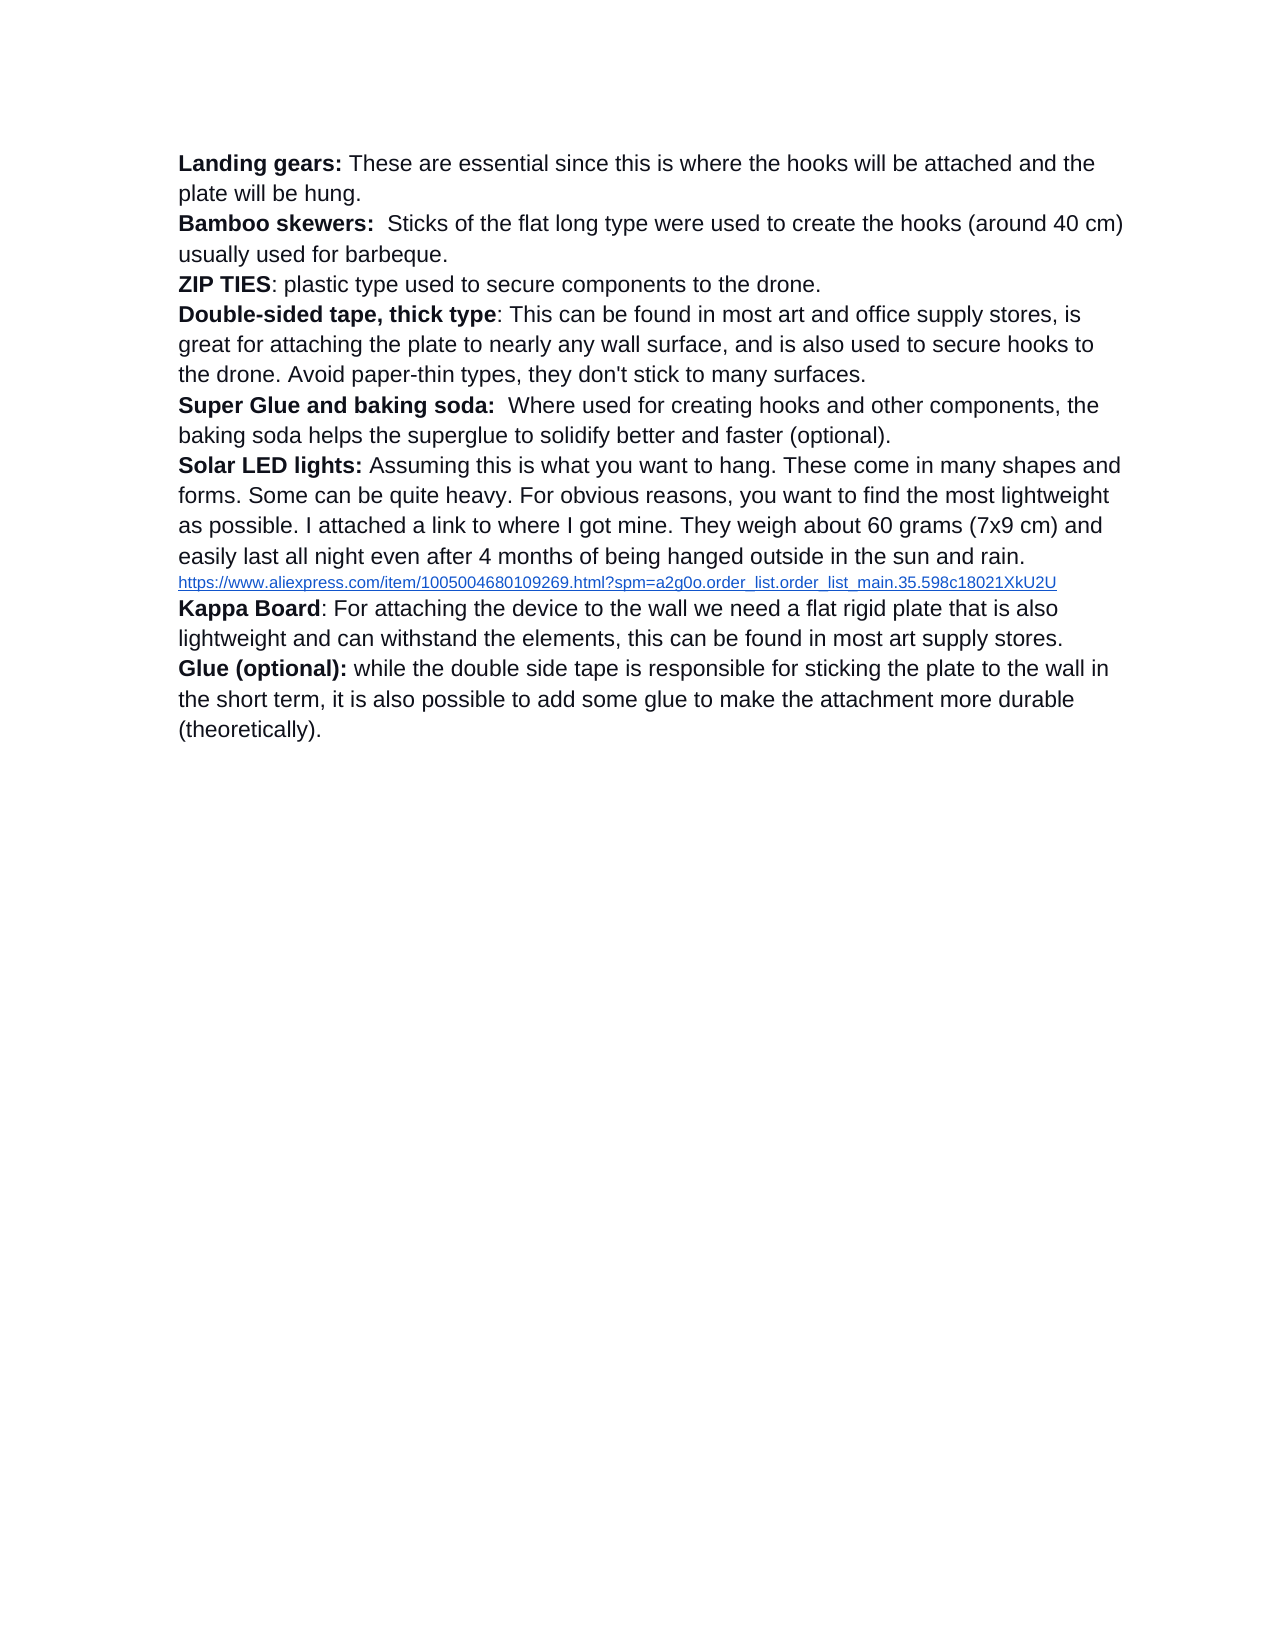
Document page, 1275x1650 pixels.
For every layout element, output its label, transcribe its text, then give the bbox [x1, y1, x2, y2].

text Super Glue and baking soda: Where used for creating hooks and other components, the baking soda helps the superglue to solidify better and faster (optional). [178, 392, 1125, 448]
text https://www.aliexpress.com/item/1005004680109269.html?spm=a2g0o.order_list.order_list_main.35.598c18021XkU2U [178, 573, 1125, 592]
text Landing gears: These are essential since this is where the hooks will be attached and the plate will be hung. [178, 150, 1125, 207]
text Kappa Board: For attaching the device to the wall we need a flat rigid plate that is also lightweight and can withstand the elements, this can be found in most art supply stores. [178, 595, 1125, 651]
text Solar LED lights: Assuming this is what you want to hang. These come in many shapes and forms. Some can be quite heavy. For obvious reasons, you want to find the most lightweight as possible. I attached a link to where I got mine. They weigh about 60 grams (7x9 cm) and easily last all night even after 4 months of being hanged outside in the sun and rain. [178, 452, 1125, 569]
text Bamboo skewers: Sticks of the flat long type were used to create the hooks (around 40 cm) usually used for barbeque. [178, 210, 1125, 267]
text Double-sided tape, thick type: This can be found in most art and office supply stores, is great for attaching the plate to nearly any wall surface, and is also used to secure hooks to the drone. Avoid paper-thin types, they don't stick to many surfaces. [178, 301, 1125, 388]
text Glue (optional): while the double side tape is responsible for sticking the plate to the wall in the short term, it is also possible to add some glue to make the attachment more durable (theoretically). [178, 655, 1125, 742]
text ZIP TIES: plastic type used to secure components to the drone. [178, 271, 1125, 297]
